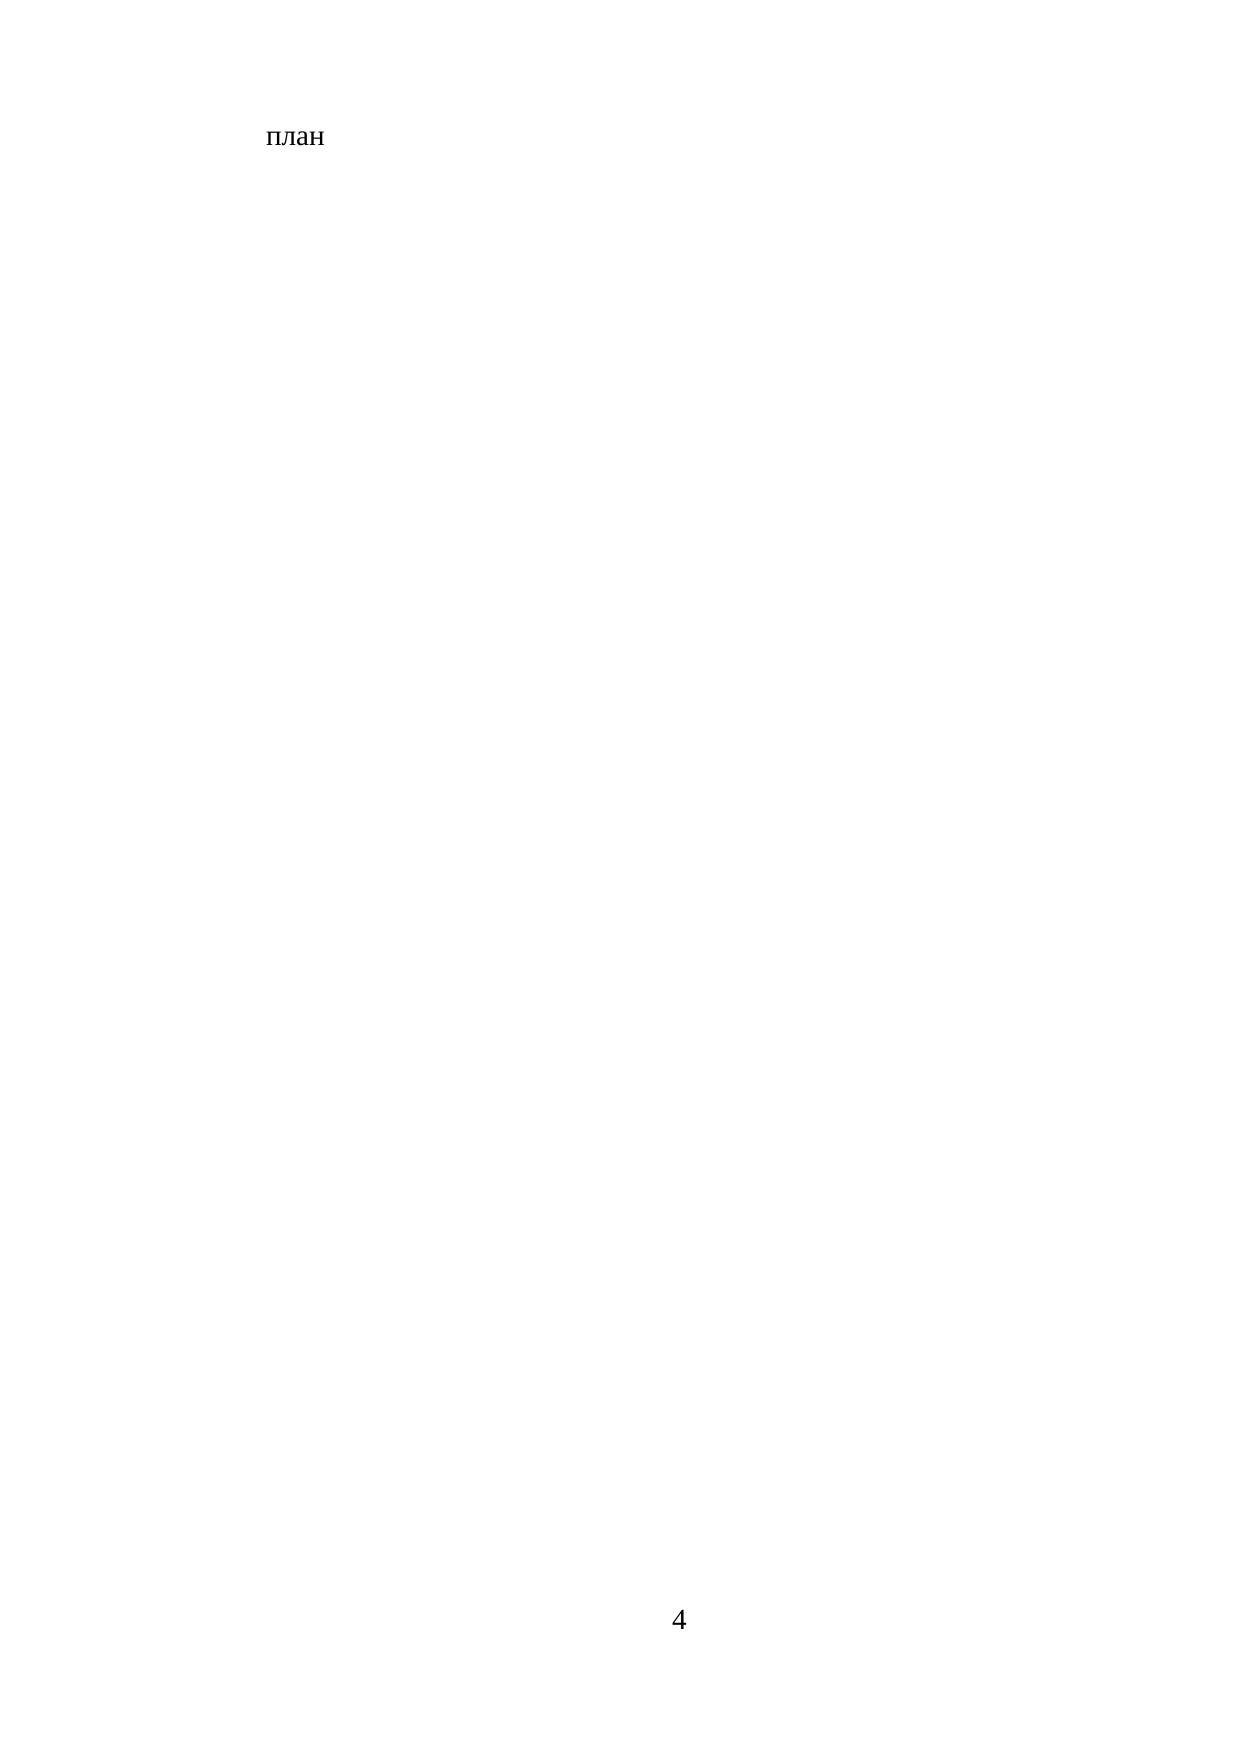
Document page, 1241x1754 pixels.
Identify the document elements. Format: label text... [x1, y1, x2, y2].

text план [177, 118, 1181, 152]
